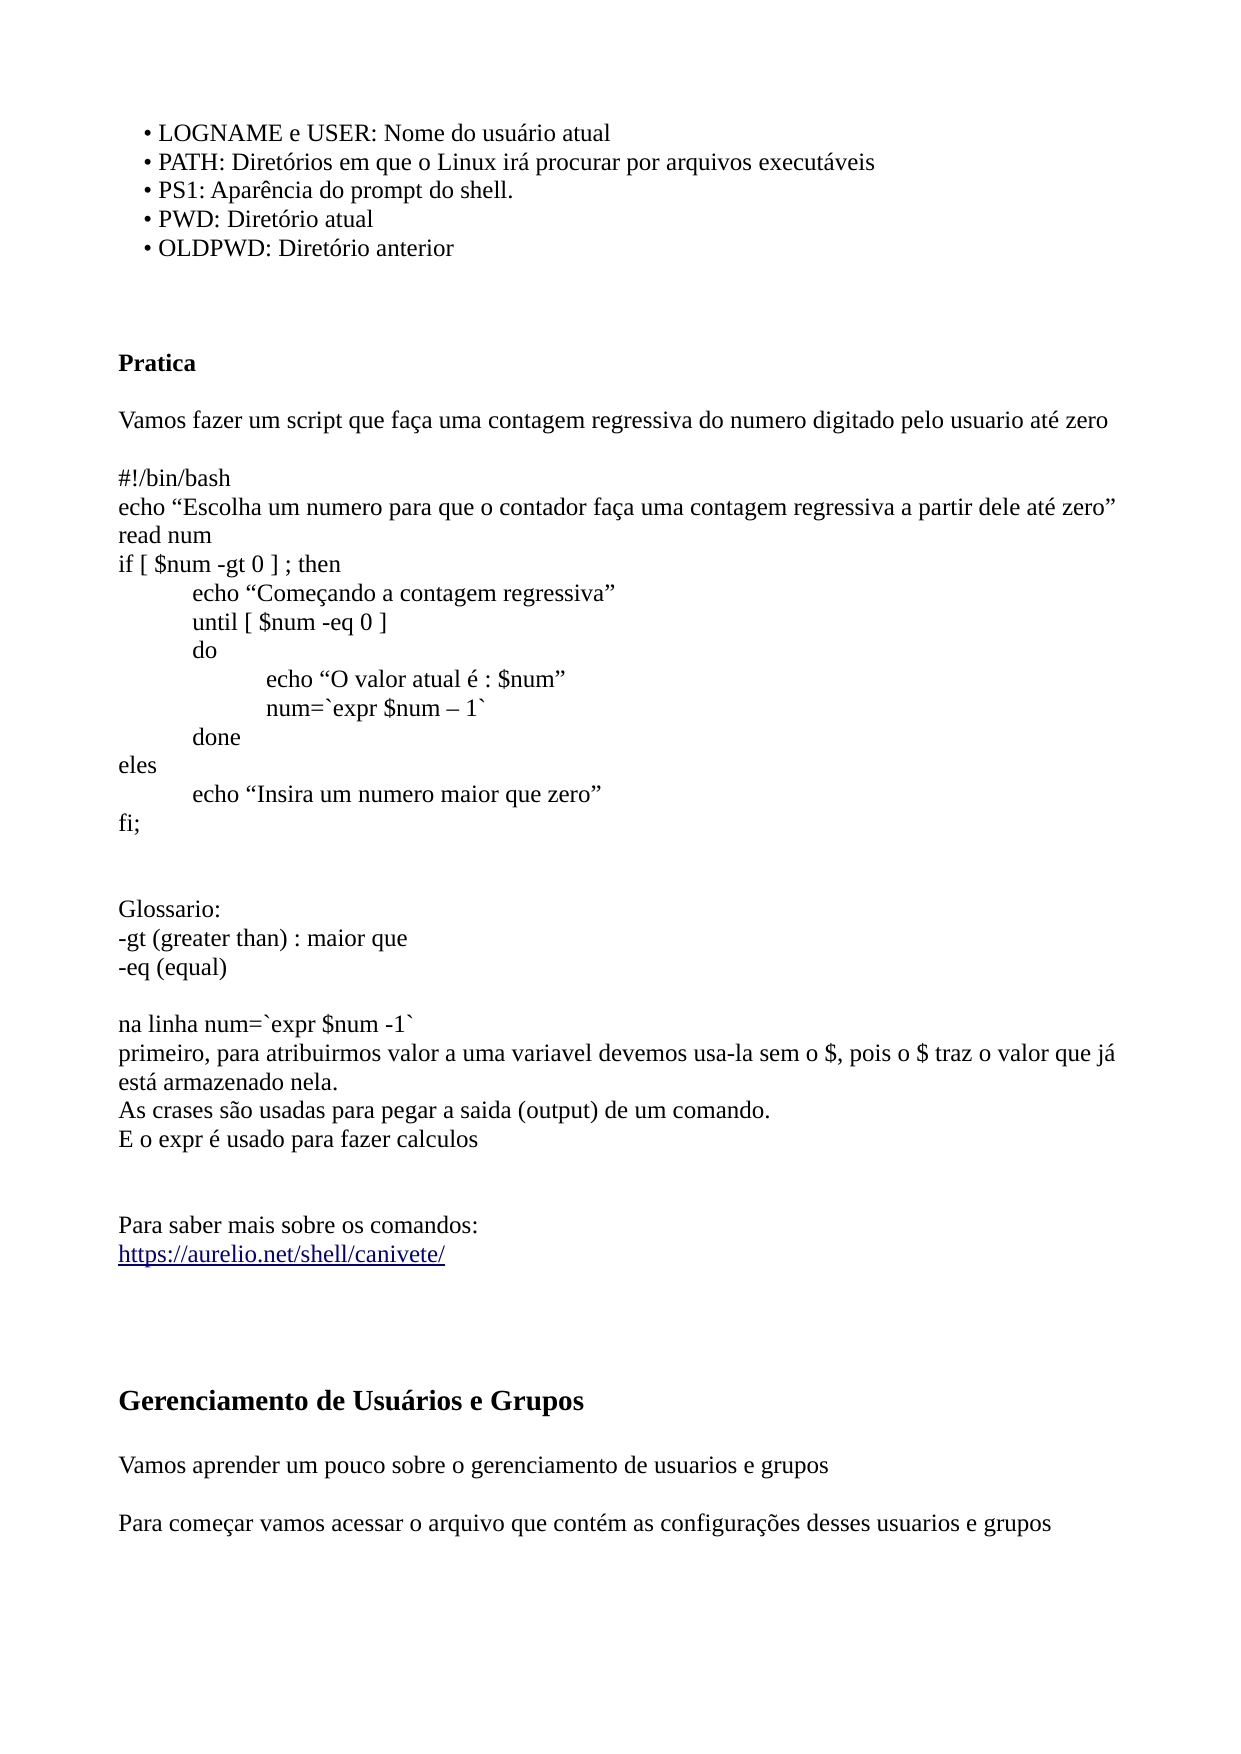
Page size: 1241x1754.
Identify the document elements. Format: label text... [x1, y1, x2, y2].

text fi; [118, 808, 1122, 837]
text done [118, 722, 1122, 751]
text echo “Começando a contagem regressiva” [118, 578, 1122, 607]
text Glossario: [118, 894, 1122, 923]
text primeiro, para atribuirmos valor a uma variavel devemos usa-la sem o $, pois o $ traz o valor que já está armazenado nela. [118, 1038, 1122, 1096]
text Vamos aprender um pouco sobre o gerenciamento de usuarios e grupos [118, 1450, 1122, 1479]
text • PWD: Diretório atual [118, 204, 1122, 233]
text Vamos fazer um script que faça uma contagem regressiva do numero digitado pelo usuario até zero [118, 406, 1122, 434]
text if [ $num -gt 0 ] ; then [118, 549, 1122, 578]
text eles [118, 751, 1122, 779]
text Gerenciamento de Usuários e Grupos [118, 1383, 1122, 1417]
text Pratica [118, 348, 1122, 377]
text until [ $num -eq 0 ] [118, 607, 1122, 636]
text • LOGNAME e USER: Nome do usuário atual [118, 118, 1122, 147]
text na linha num=`expr $num -1` [118, 1009, 1122, 1038]
text read num [118, 521, 1122, 549]
text echo “Insira um numero maior que zero” [118, 779, 1122, 808]
text As crases são usadas para pegar a saida (output) de um comando. [118, 1096, 1122, 1124]
text Para saber mais sobre os comandos: [118, 1211, 1122, 1239]
text E o expr é usado para fazer calculos [118, 1124, 1122, 1153]
text echo “Escolha um numero para que o contador faça uma contagem regressiva a partir dele até zero” [118, 492, 1122, 521]
text • PATH: Diretórios em que o Linux irá procurar por arquivos executáveis [118, 147, 1122, 176]
text num=`expr $num – 1` [118, 693, 1122, 722]
text -eq (equal) [118, 952, 1122, 981]
text Para começar vamos acessar o arquivo que contém as configurações desses usuarios e grupos [118, 1508, 1122, 1536]
text -gt (greater than) : maior que [118, 923, 1122, 952]
text do [118, 636, 1122, 664]
text • OLDPWD: Diretório anterior [118, 233, 1122, 262]
text #!/bin/bash [118, 463, 1122, 492]
text https://aurelio.net/shell/canivete/ [118, 1239, 1122, 1268]
text echo “O valor atual é : $num” [118, 664, 1122, 693]
text • PS1: Aparência do prompt do shell. [118, 176, 1122, 204]
